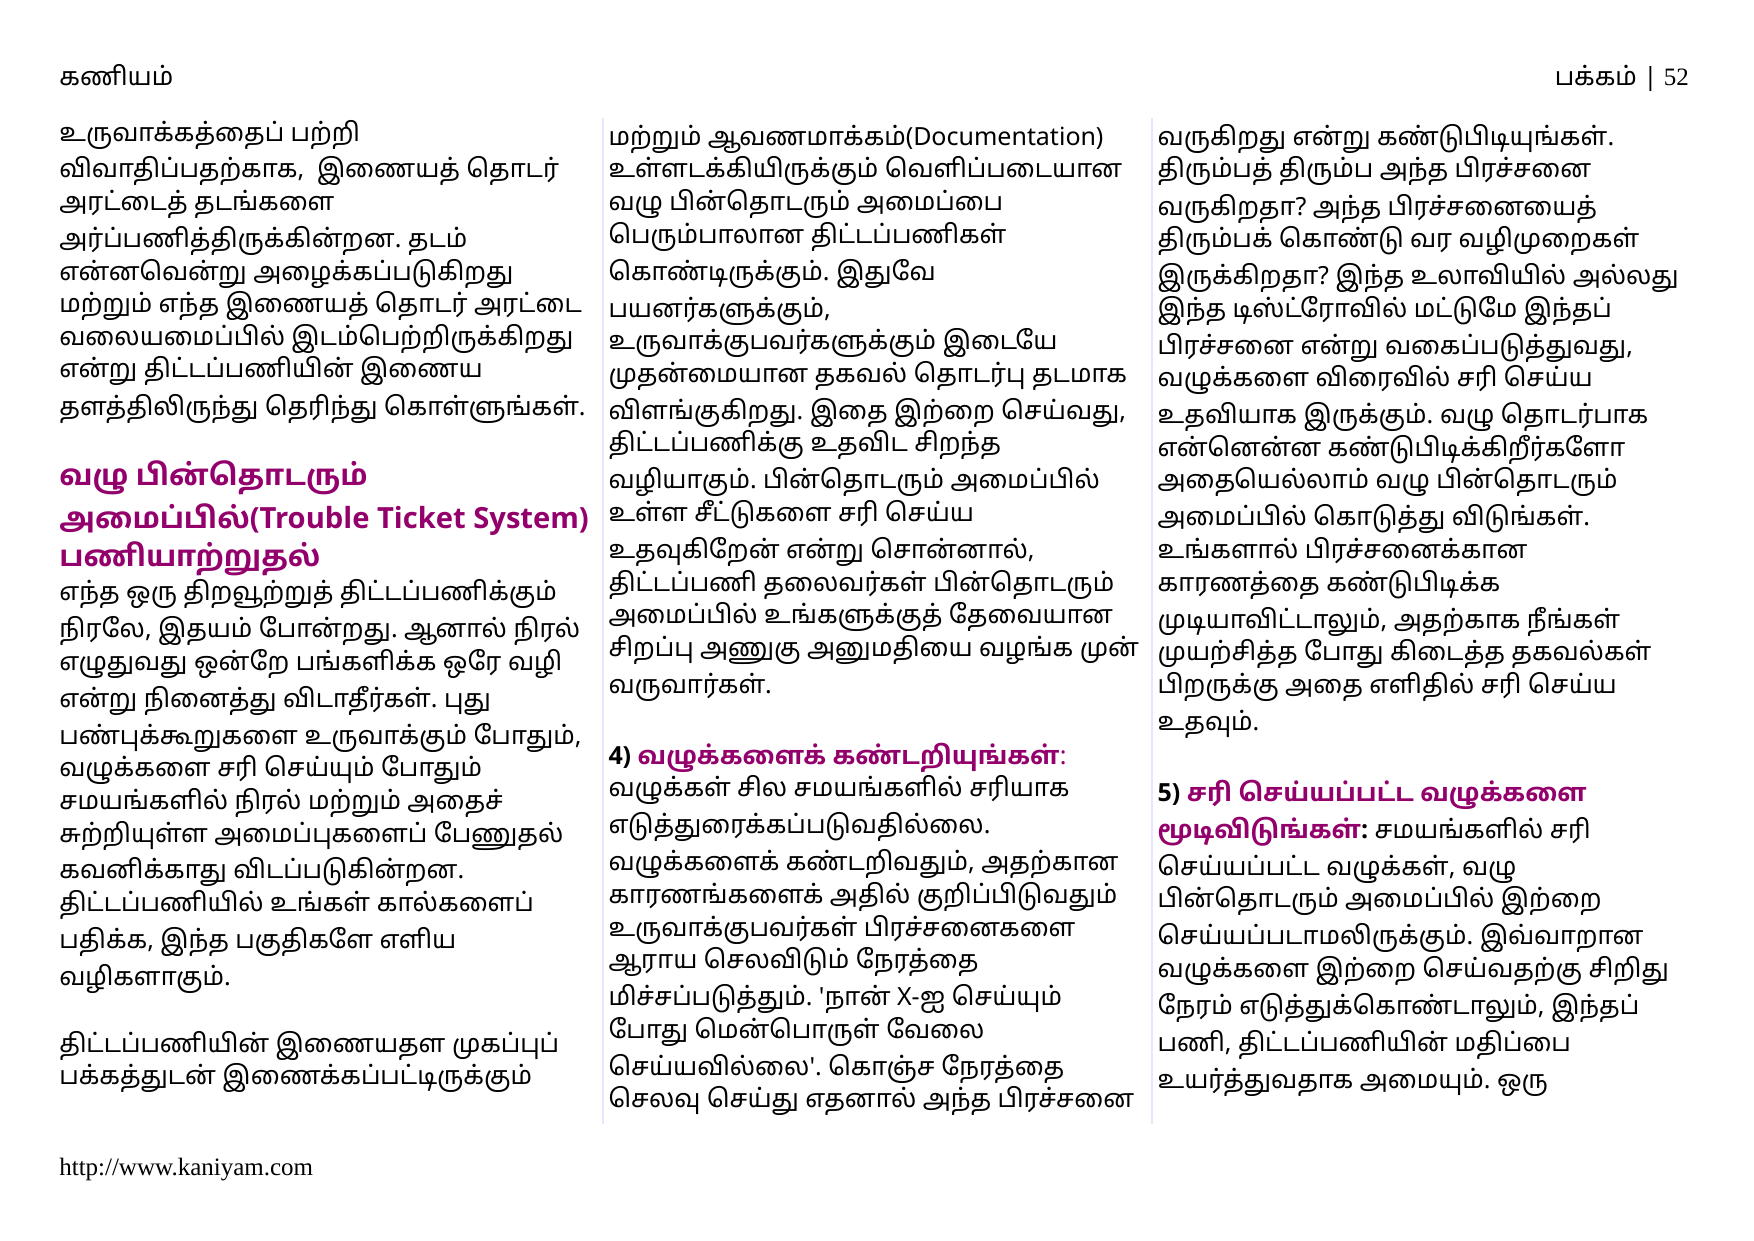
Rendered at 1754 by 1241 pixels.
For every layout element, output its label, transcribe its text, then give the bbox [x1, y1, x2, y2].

text வழு பின்தொடரும் அமைப்பில்(Trouble Ticket System) பணியாற்றுதல் [59, 459, 597, 578]
text 4) வழுக்களைக் கண்டறியுங்கள்: வழுக்கள் சில சமயங்களில் சரியாக எடுத்துரைக்கப்படுவதில்லை. வழுக்களைக் கண்டறிவதும், அதற்கான காரணங்களைக் அதில் குறிப்பிடுவதும் உருவாக்குபவர்கள் பிரச்சனைகளை ஆராய செலவிடும் நேரத்தை மிச்சப்படுத்தும். 'நான் X-ஐ செய்யும் போது மென்பொருள் வேலை செய்யவில்லை'. கொஞ்ச நேரத்தை செலவு செய்து எதனால் அந்த பிரச்சனை [608, 737, 1146, 1118]
text 5) சரி செய்யப்பட்ட வழுக்களை மூடிவிடுங்கள்: சமயங்களில் சரி செய்யப்பட்ட வழுக்கள், வழு பின்தொடரும் அமைப்பில் இற்றை செய்யப்படாமலிருக்கும். இவ்வாறான வழுக்களை இற்றை செய்வதற்கு சிறிது நேரம் எடுத்துக்கொண்டாலும், இந்தப் பணி, திட்டப்பணியின் மதிப்பை உயர்த்துவதாக அமையும். ஒரு [1157, 774, 1695, 1098]
text வருகிறது என்று கண்டுபிடியுங்கள். திரும்பத் திரும்ப அந்த பிரச்சனை வருகிறதா? அந்த பிரச்சனையைத் திரும்பக் கொண்டு வர வழிமுறைகள் இருக்கிறதா? இந்த உலாவியில் அல்லது இந்த டிஸ்ட்ரோவில் மட்டுமே இந்தப் பிரச்சனை என்று வகைப்படுத்துவது, வழுக்களை விரைவில் சரி செய்ய உதவியாக இருக்கும். வழு தொடர்பாக என்னென்ன கண்டுபிடிக்கிறீர்களோ அதையெல்லாம் வழு பின்தொடரும் அமைப்பில் கொடுத்து விடுங்கள். உங்களால் பிரச்சனைக்கான காரணத்தை கண்டுபிடிக்க முடியாவிட்டாலும், அதற்காக நீங்கள் முயற்சித்த போது கிடைத்த தகவல்கள் பிறருக்கு அதை எளிதில் சரி செய்ய உதவும். [1157, 118, 1695, 740]
text திட்டப்பணியின் இணையதள முகப்புப் பக்கத்துடன் இணைக்கப்பட்டிருக்கும் [59, 1030, 597, 1095]
text மற்றும் ஆவணமாக்கம்(Documentation) உள்ளடக்கியிருக்கும் வெளிப்படையான வழு பின்தொடரும் அமைப்பை பெரும்பாலான திட்டப்பணிகள் கொண்டிருக்கும். இதுவே பயனர்களுக்கும், உருவாக்குபவர்களுக்கும் இடையே முதன்மையான தகவல் தொடர்பு தடமாக விளங்குகிறது. இதை இற்றை செய்வது, திட்டப்பணிக்கு உதவிட சிறந்த வழியாகும். பின்தொடரும் அமைப்பில் உள்ள சீட்டுகளை சரி செய்ய உதவுகிறேன் என்று சொன்னால், திட்டப்பணி தலைவர்கள் பின்தொடரும் அமைப்பில் உங்களுக்குத் தேவையான சிறப்பு அணுகு அனுமதியை வழங்க முன் வருவார்கள். [608, 118, 1146, 703]
text உருவாக்கத்தைப் பற்றி விவாதிப்பதற்காக, இணையத் தொடர் அரட்டைத் தடங்களை அர்ப்பணித்திருக்கின்றன. தடம் என்னவென்று அழைக்கப்படுகிறது மற்றும் எந்த இணையத் தொடர் அரட்டை வலையமைப்பில் இடம்பெற்றிருக்கிறது என்று திட்டப்பணியின் இணைய தளத்திலிருந்து தெரிந்து கொள்ளுங்கள். [59, 118, 597, 425]
text எந்த ஒரு திறவூற்றுத் திட்டப்பணிக்கும் நிரலே, இதயம் போன்றது. ஆனால் நிரல் எழுதுவது ஒன்றே பங்களிக்க ஒரே வழி என்று நினைத்து விடாதீர்கள். புது பண்புக்கூறுகளை உருவாக்கும் போதும், வழுக்களை சரி செய்யும் போதும் சமயங்களில் நிரல் மற்றும் அதைச் சுற்றியுள்ள அமைப்புகளைப் பேணுதல் கவனிக்காது விடப்படுகின்றன. திட்டப்பணியில் உங்கள் கால்களைப் பதிக்க, இந்த பகுதிகளே எளிய வழிகளாகும். [59, 578, 597, 996]
